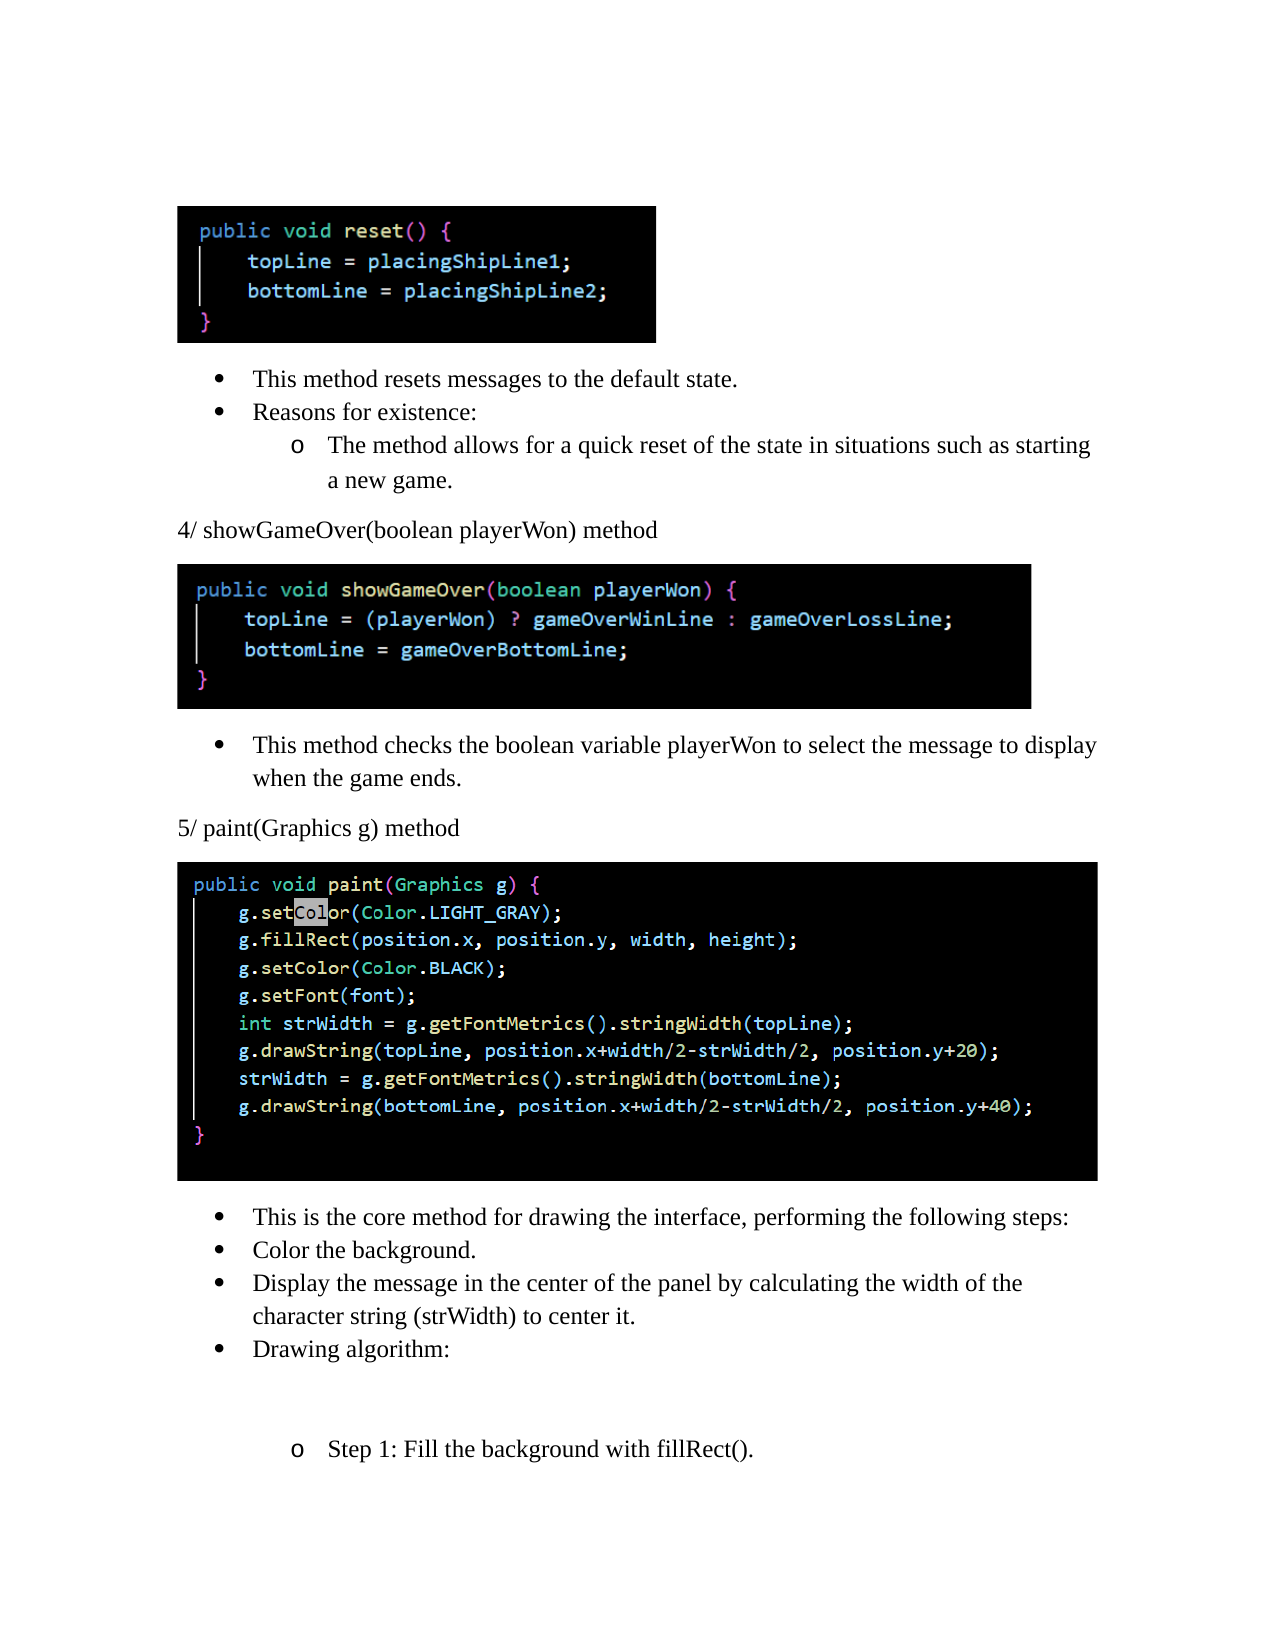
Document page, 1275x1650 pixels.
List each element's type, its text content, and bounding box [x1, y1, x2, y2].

list Reasons for existence: [215, 397, 1098, 426]
list Step 1: Fill the background with fillRect(). [290, 1434, 1098, 1465]
list Color the background. [215, 1235, 1098, 1264]
list The method allows for a quick reset of the state in situations such as starting a new game. [290, 430, 1098, 494]
list Drawing algorithm: [215, 1334, 1098, 1363]
list This is the core method for drawing the interface, performing the following steps: [215, 1202, 1098, 1231]
list Display the message in the center of the panel by calculating the width of the character string (strWidth) to center it. [215, 1268, 1098, 1330]
text 5/ paint(Graphics g) method [177, 813, 1098, 841]
text 4/ showGameOver(boolean playerWon) method [177, 515, 1098, 543]
list This method resets messages to the default state. [215, 364, 1098, 393]
list This method checks the boolean variable playerWon to select the message to display when the game ends. [215, 730, 1098, 792]
